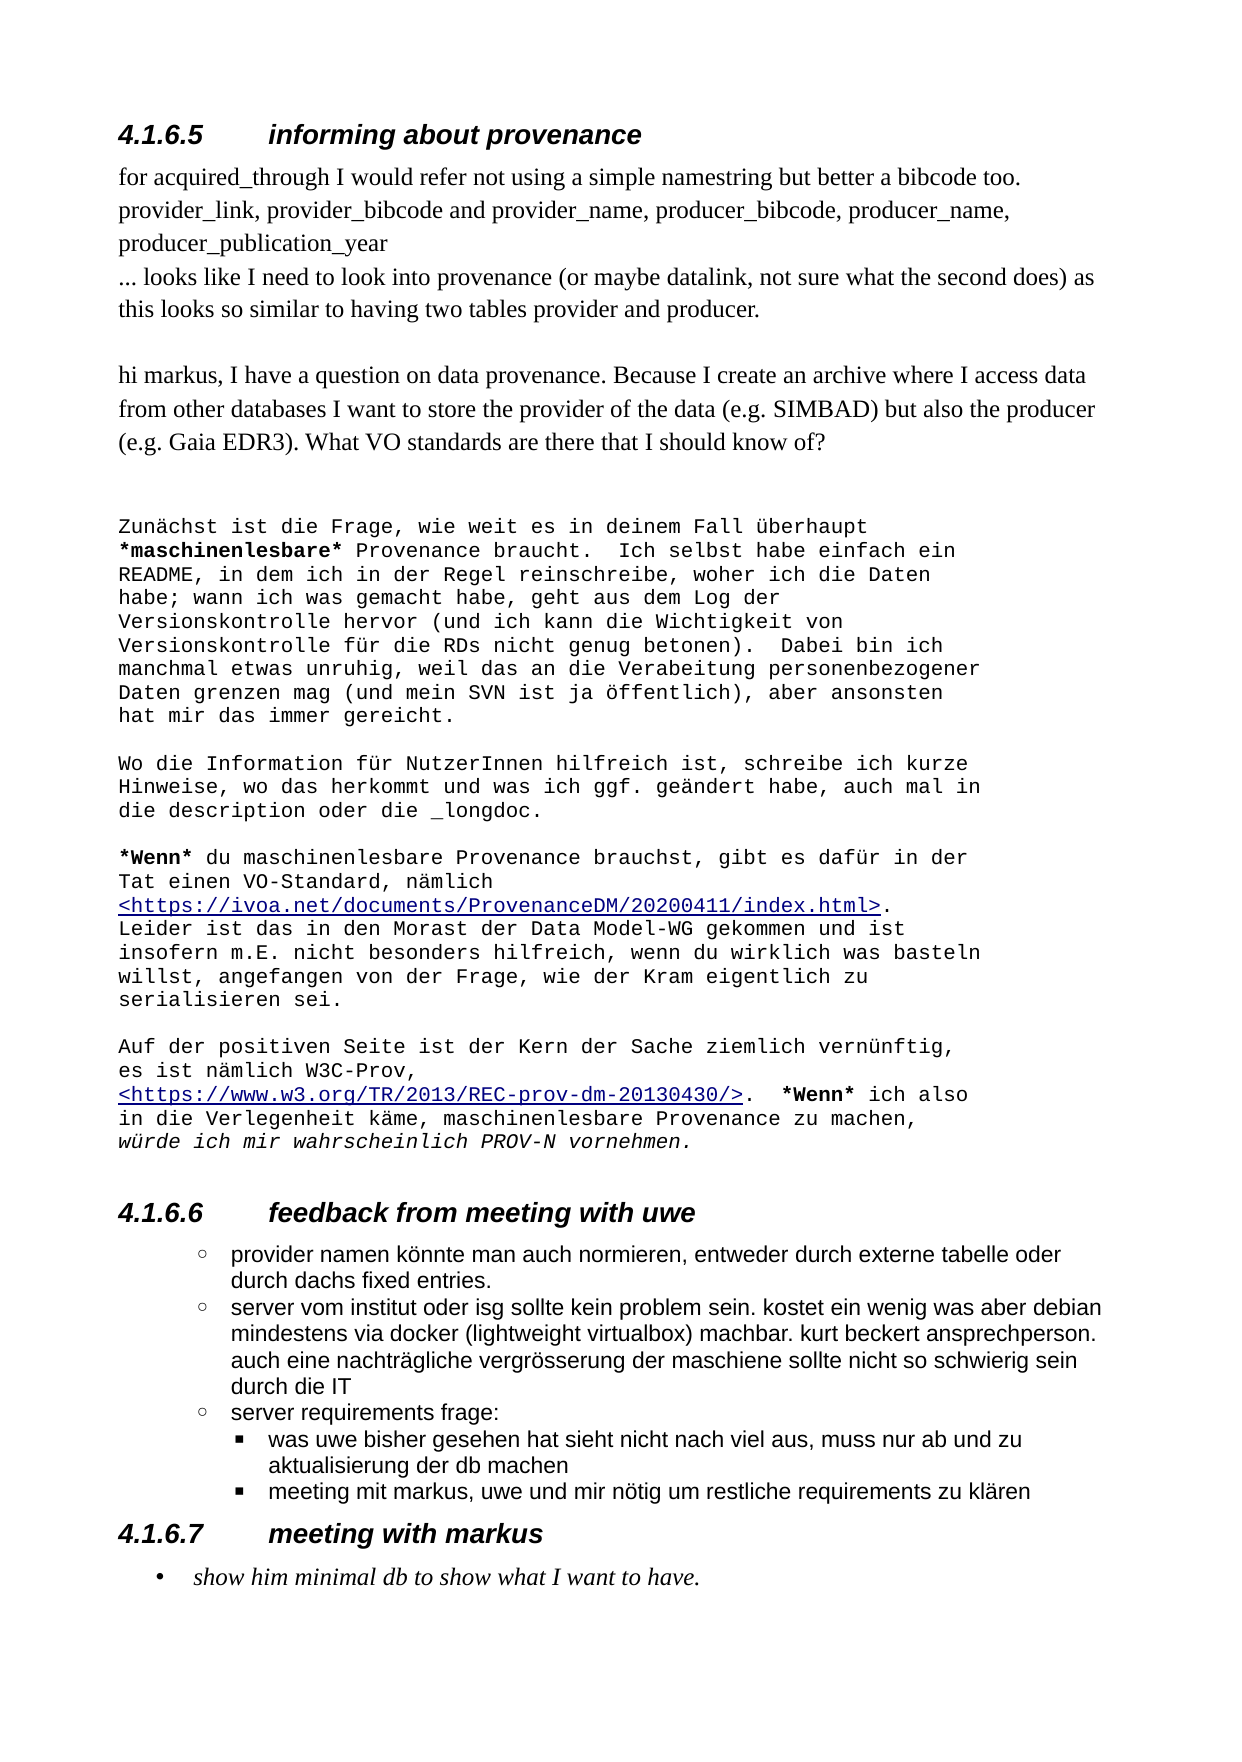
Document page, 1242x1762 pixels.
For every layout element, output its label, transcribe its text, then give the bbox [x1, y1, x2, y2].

text Versionskontrolle hervor (und ich kann die Wichtigkeit von [118, 611, 1124, 634]
text manchmal etwas unruhig, weil das an die Verabeitung personenbezogener [118, 658, 1124, 682]
subtitle feedback from meeting with uwe [118, 1197, 1124, 1229]
subtitle meeting with markus [118, 1517, 1124, 1549]
text Hinweise, wo das herkommt und was ich ggf. geändert habe, auch mal in [118, 776, 1124, 800]
list server vom institut oder isg sollte kein problem sein. kostet ein wenig was aber debian mindestens via docker (lightweight virtualbox) machbar. kurt beckert ansprechperson. auch eine nachträgliche vergrösserung der maschiene sollte nicht so schwierig sein durch die IT [193, 1294, 1124, 1399]
text *Wenn* du maschinenlesbare Provenance brauchst, gibt es dafür in der [118, 847, 1124, 871]
text willst, angefangen von der Frage, wie der Kram eigentlich zu [118, 966, 1124, 989]
list was uwe bisher gesehen hat sieht nicht nach viel aus, muss nur ab und zu aktualisierung der db machen [231, 1426, 1124, 1478]
subtitle informing about provenance [118, 118, 1124, 150]
text README, in dem ich in der Regel reinschreibe, woher ich die Daten [118, 564, 1124, 587]
text for acquired_through I would refer not using a simple namestring but better a bibcode too. provider_link, provider_bibcode and provider_name, producer_bibcode, producer_name, producer_publication_year [118, 162, 1124, 257]
text hi markus, I have a question on data provenance. Because I create an archive where I access data from other databases I want to store the provider of the data (e.g. SIMBAD) but also the producer (e.g. Gaia EDR3). What VO standards are there that I should know of? [118, 361, 1124, 455]
text habe; wann ich was gemacht habe, geht aus dem Log der [118, 587, 1124, 611]
text Leider ist das in den Morast der Data Model-WG gekommen und ist [118, 918, 1124, 942]
list show him minimal db to show what I want to have. [156, 1562, 1124, 1590]
text in die Verlegenheit käme, maschinenlesbare Provenance zu machen, [118, 1107, 1124, 1131]
text Daten grenzen mag (und mein SVN ist ja öffentlich), aber ansonsten [118, 682, 1124, 706]
text Wo die Information für NutzerInnen hilfreich ist, schreibe ich kurze [118, 753, 1124, 776]
list meeting mit markus, uwe und mir nötig um restliche requirements zu klären [231, 1478, 1124, 1505]
text Tat einen VO-Standard, nämlich [118, 871, 1124, 895]
text Versionskontrolle für die RDs nicht genug betonen). Dabei bin ich [118, 634, 1124, 658]
text Zunächst ist die Frage, wie weit es in deinem Fall überhaupt [118, 516, 1124, 540]
text es ist nämlich W3C-Prov, [118, 1060, 1124, 1084]
text serialisieren sei. [118, 989, 1124, 1013]
text die description oder die _longdoc. [118, 800, 1124, 824]
text hat mir das immer gereicht. [118, 706, 1124, 729]
text *maschinenlesbare* Provenance braucht. Ich selbst habe einfach ein [118, 540, 1124, 564]
list provider namen könnte man auch normieren, entweder durch externe tabelle oder durch dachs fixed entries. [193, 1241, 1124, 1294]
text ... looks like I need to look into provenance (or maybe datalink, not sure what the second does) as this looks so similar to having two tables provider and producer. [118, 262, 1124, 323]
list server requirements frage: [193, 1399, 1124, 1426]
text Auf der positiven Seite ist der Kern der Sache ziemlich vernünftig, [118, 1037, 1124, 1060]
text <https://ivoa.net/documents/ProvenanceDM/20200411/index.html>. [118, 895, 1124, 918]
text insofern m.E. nicht besonders hilfreich, wenn du wirklich was basteln [118, 942, 1124, 966]
text würde ich mir wahrscheinlich PROV-N vornehmen. [118, 1131, 1124, 1155]
text <https://www.w3.org/TR/2013/REC-prov-dm-20130430/>. *Wenn* ich also [118, 1084, 1124, 1107]
